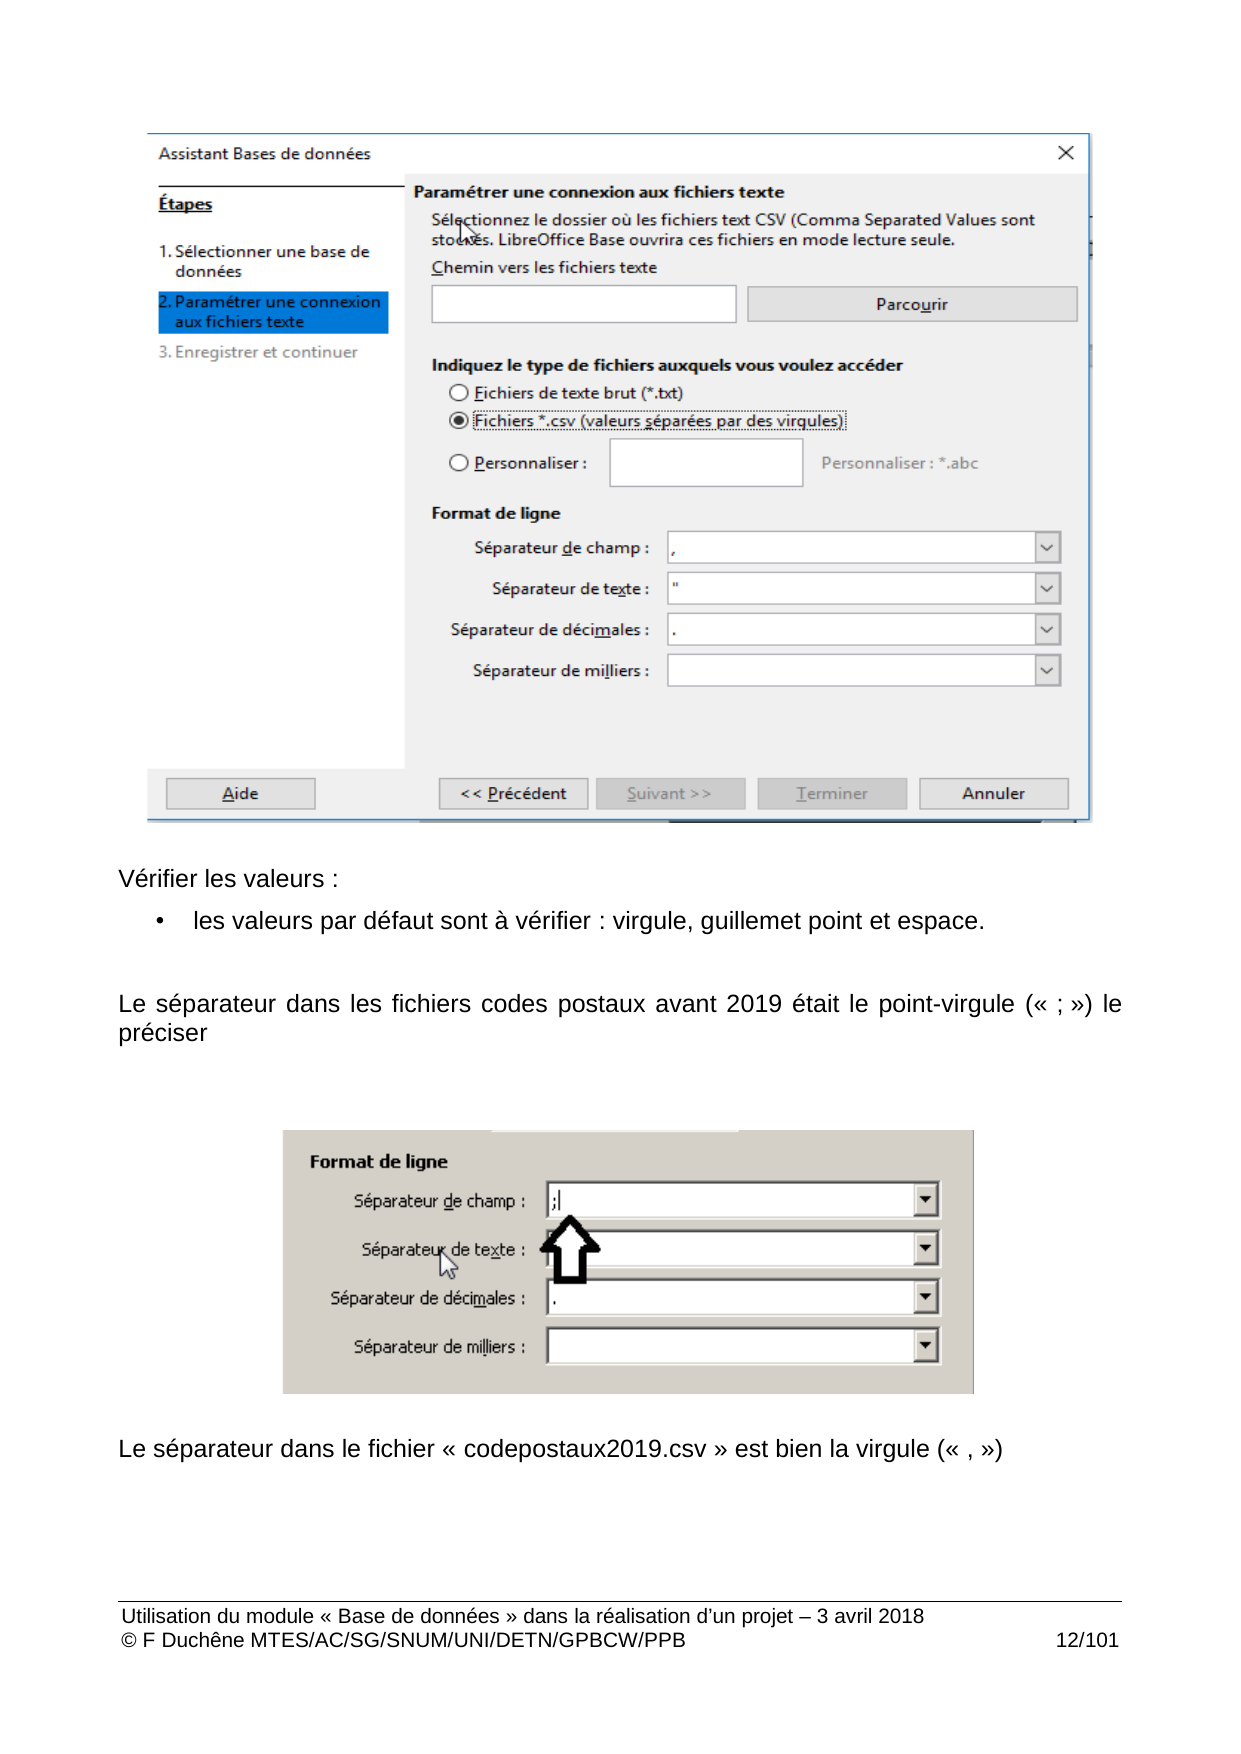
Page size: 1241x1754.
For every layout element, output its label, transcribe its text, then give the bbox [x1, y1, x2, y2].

text Le séparateur dans le fichier « codepostaux2019.csv » est bien la virgule (« , ») [118, 1434, 1122, 1463]
picture [266, 1130, 974, 1394]
picture [147, 133, 1093, 823]
text Vérifier les valeurs : [118, 864, 1122, 893]
list les valeurs par défaut sont à vérifier : virgule, guillemet point et espace. [156, 906, 1122, 935]
text Le séparateur dans les fichiers codes postaux avant 2019 était le point-virgule (« ; ») le préciser [118, 989, 1122, 1047]
